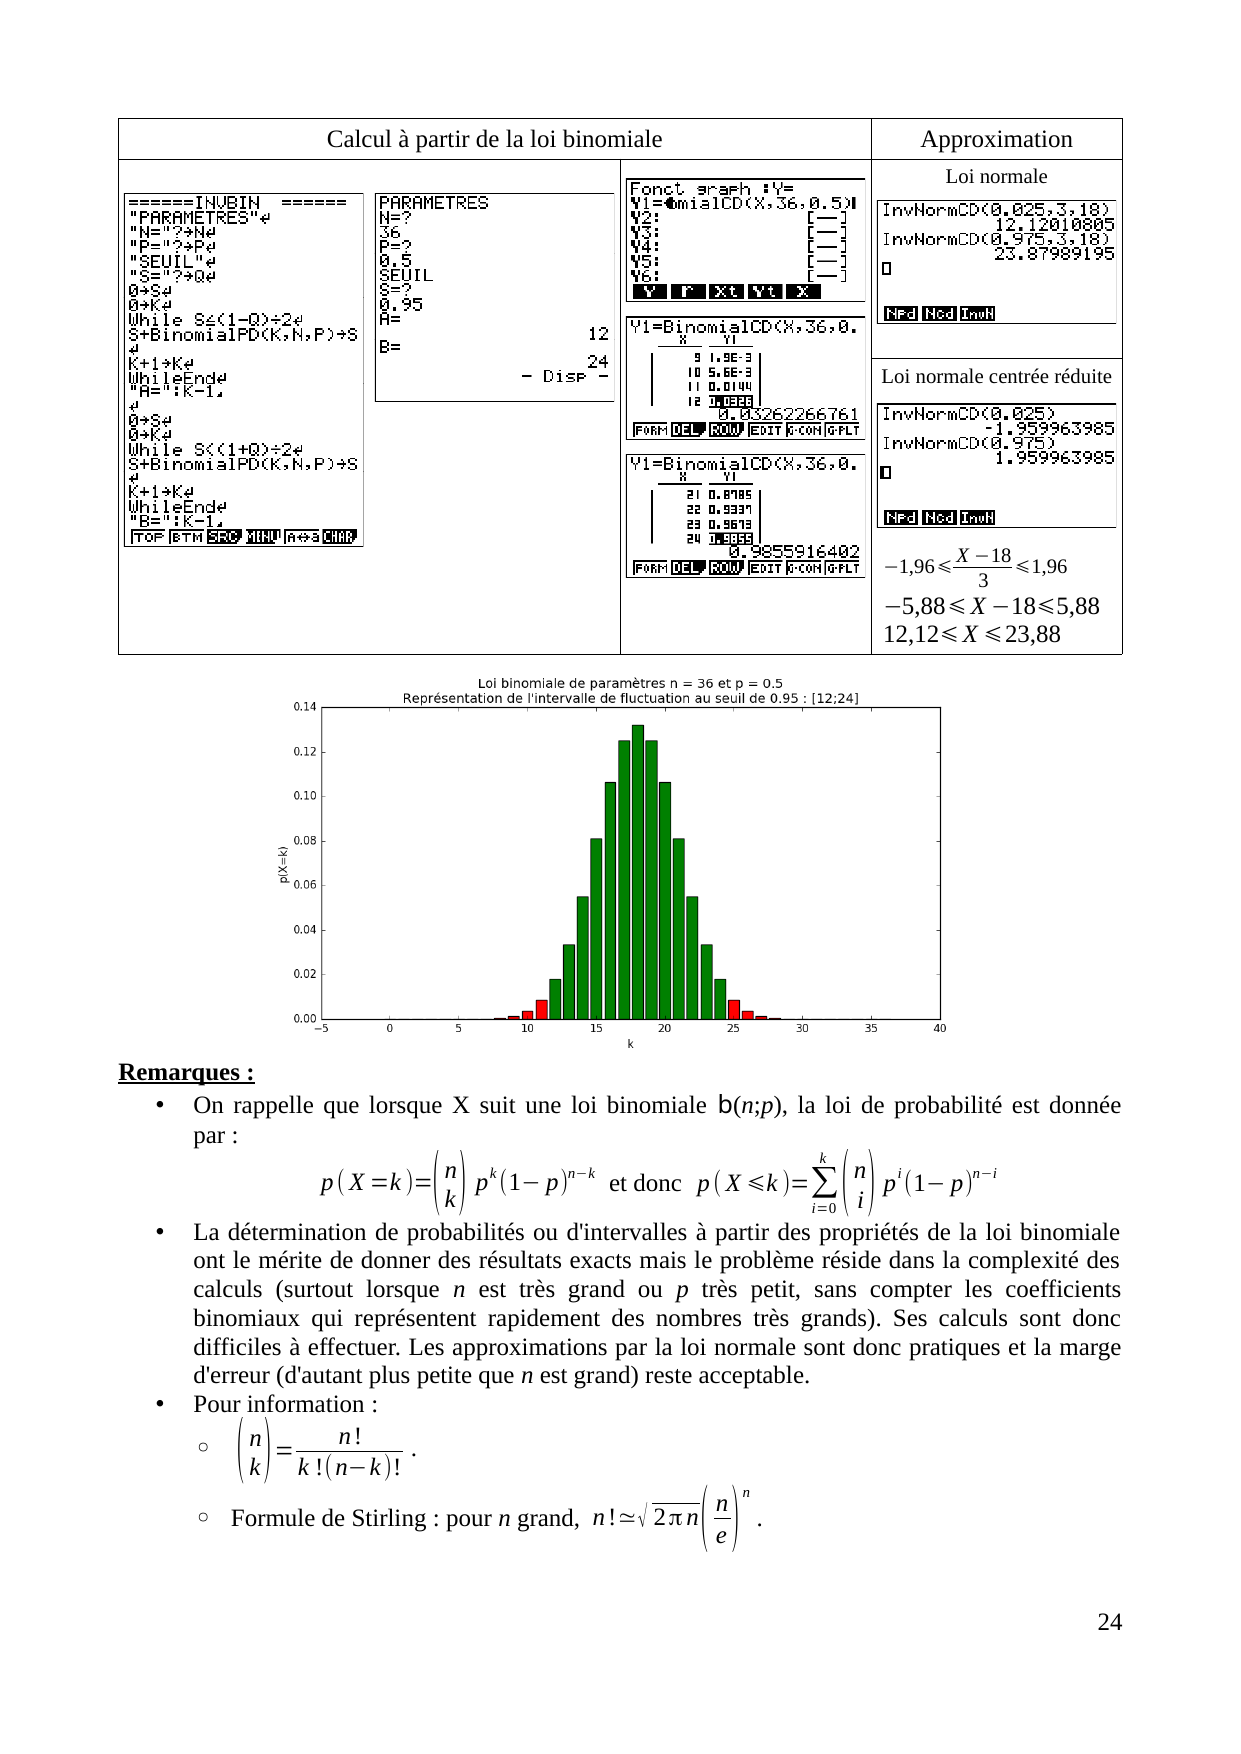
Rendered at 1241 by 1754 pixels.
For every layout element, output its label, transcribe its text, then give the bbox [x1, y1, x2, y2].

table_cell [369, 254, 374, 339]
table_cell [369, 340, 620, 654]
table_cell [872, 538, 1122, 654]
table_cell [119, 160, 369, 654]
text Remarques : [118, 1057, 1122, 1086]
table_cell Loi normale centrée réduite [872, 359, 1122, 393]
list On rappelle que lorsque X suit une loi binomiale b(n;p), la loi de probabilité est donnée par : [156, 1086, 1122, 1149]
picture [876, 403, 1117, 528]
list . [193, 1418, 1122, 1484]
list Pour information : [156, 1389, 1122, 1418]
table_cell [621, 578, 871, 654]
table_cell Loi normale [872, 160, 1122, 194]
table_header Calcul à partir de la loi binomiale [119, 119, 871, 158]
table_cell [872, 194, 1122, 358]
list et donc [156, 1149, 1122, 1217]
picture [625, 178, 866, 302]
table_cell [369, 160, 620, 253]
picture [123, 193, 364, 547]
picture [625, 316, 866, 440]
table_cell [621, 160, 871, 577]
table_header Approximation [872, 119, 1122, 158]
table_cell [615, 254, 620, 339]
picture [221, 668, 1019, 1058]
list Formule de Stirling : pour n grand, . [193, 1484, 1122, 1551]
picture [374, 193, 615, 402]
table_cell [872, 393, 1122, 538]
list La détermination de probabilités ou d'intervalles à partir des propriétés de la loi binomiale ont le mérite de donner des résultats exacts mais le problème réside dans la complexité des calculs (surtout lorsque n est très grand ou p très petit, sans compter les coefficients binomiaux qui représentent rapidement des nombres très grands). Ses calculs sont donc difficiles à effectuer. Les approximations par la loi normale sont donc pratiques et la marge d'erreur (d'autant plus petite que n est grand) reste acceptable. [156, 1217, 1122, 1389]
picture [625, 454, 866, 578]
picture [876, 200, 1117, 324]
